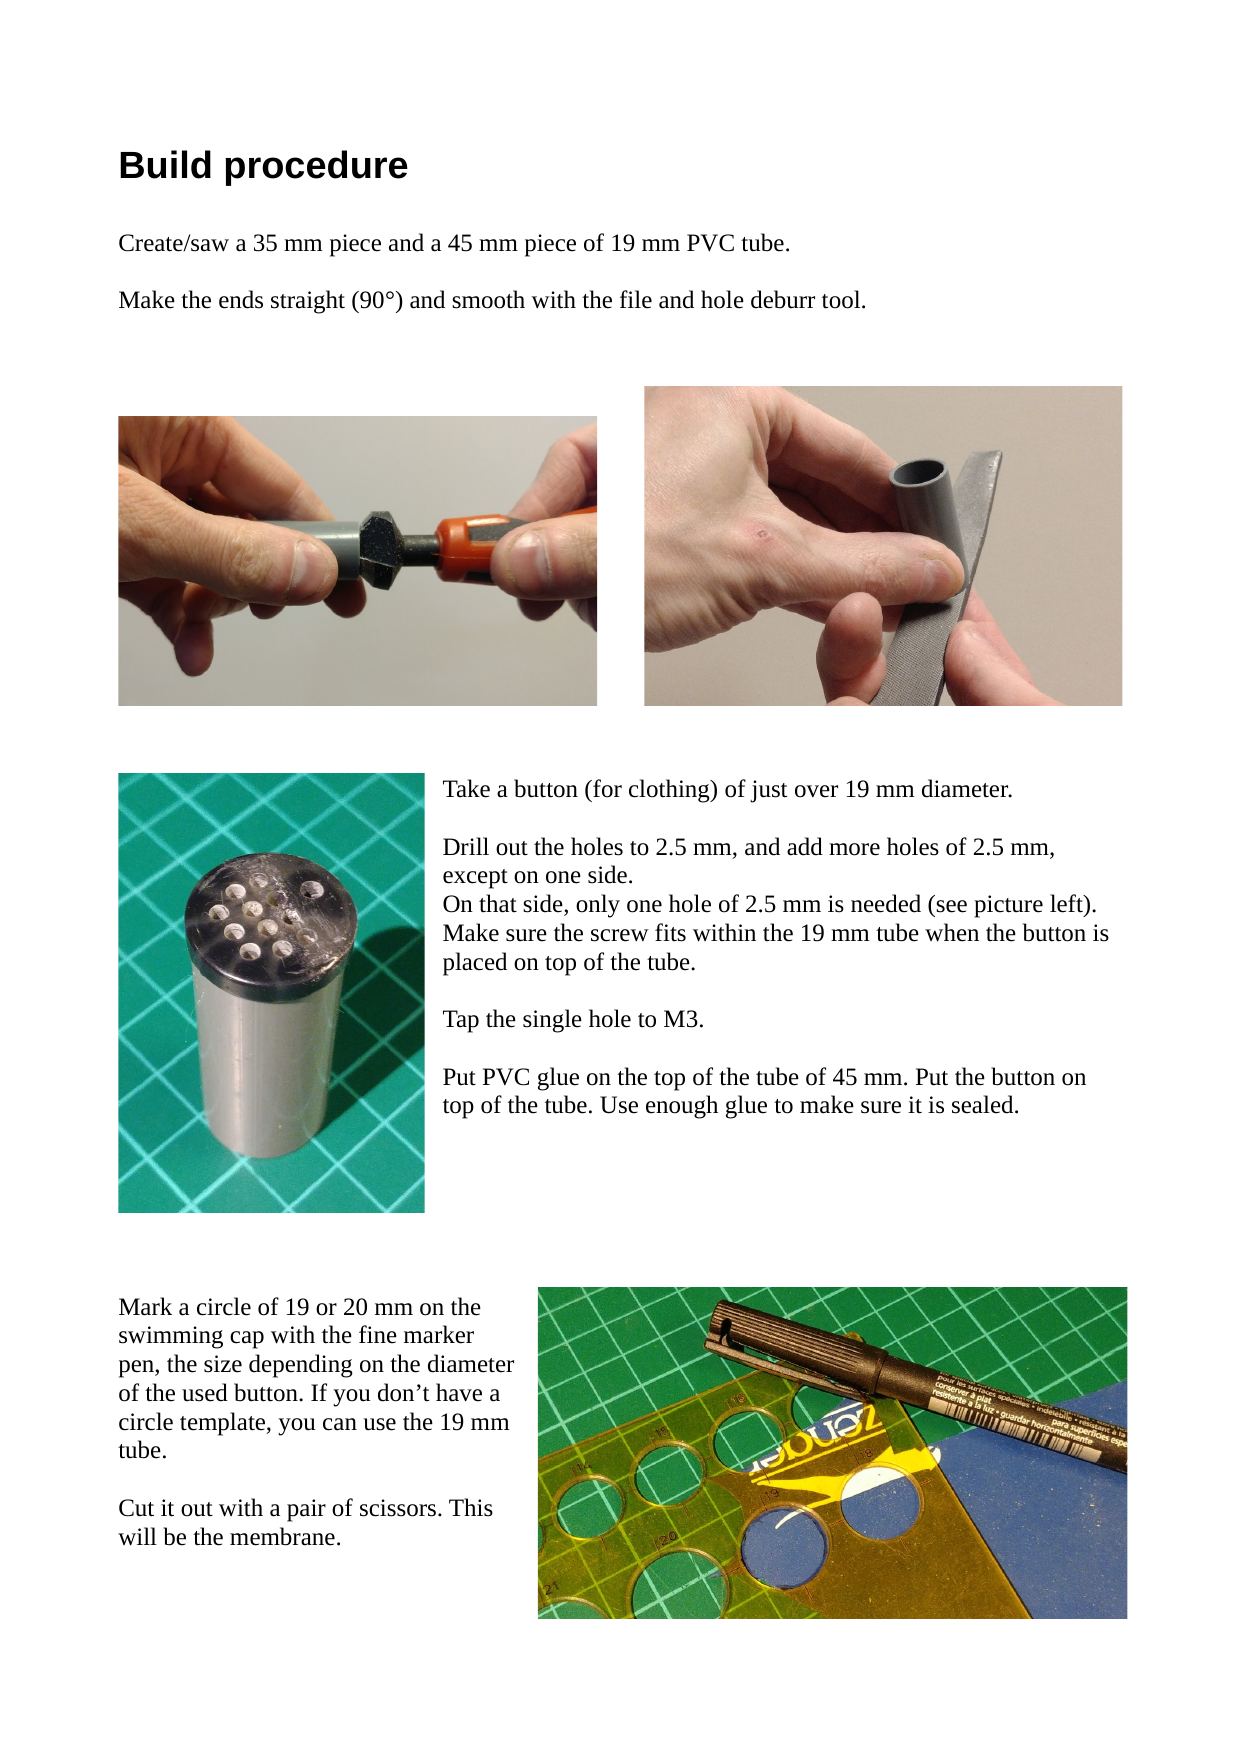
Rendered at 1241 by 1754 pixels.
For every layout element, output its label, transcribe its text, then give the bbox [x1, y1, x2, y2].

text Make the ends straight (90°) and smooth with the file and hole deburr tool. [118, 286, 1122, 314]
subtitle Build procedure [118, 143, 1122, 187]
text Mark a circle of 19 or 20 mm on the swimming cap with the fine marker pen, the size depending on the diameter of the used button. If you don’t have a circle template, you can use the 19 mm tube. [118, 1292, 537, 1464]
text Put PVC glue on the top of the tube of 45 mm. Put the button on top of the tube. Use enough glue to make sure it is sealed. [425, 1062, 1122, 1119]
picture [118, 416, 598, 706]
picture [118, 773, 425, 1213]
text Take a button (for clothing) of just over 19 mm diameter. [425, 774, 1122, 803]
text Tap the single hole to M3. [425, 1004, 1122, 1033]
text Cut it out with a pair of scissors. This will be the membrane. [118, 1493, 537, 1551]
text On that side, only one hole of 2.5 mm is needed (see picture left). Make sure the screw fits within the 19 mm tube when the button is placed on top of the tube. [425, 889, 1122, 976]
picture [644, 386, 1123, 706]
text Create/saw a 35 mm piece and a 45 mm piece of 19 mm PVC tube. [118, 228, 1122, 257]
text Drill out the holes to 2.5 mm, and add more holes of 2.5 mm, except on one side. [425, 832, 1122, 889]
picture [537, 1287, 1128, 1619]
